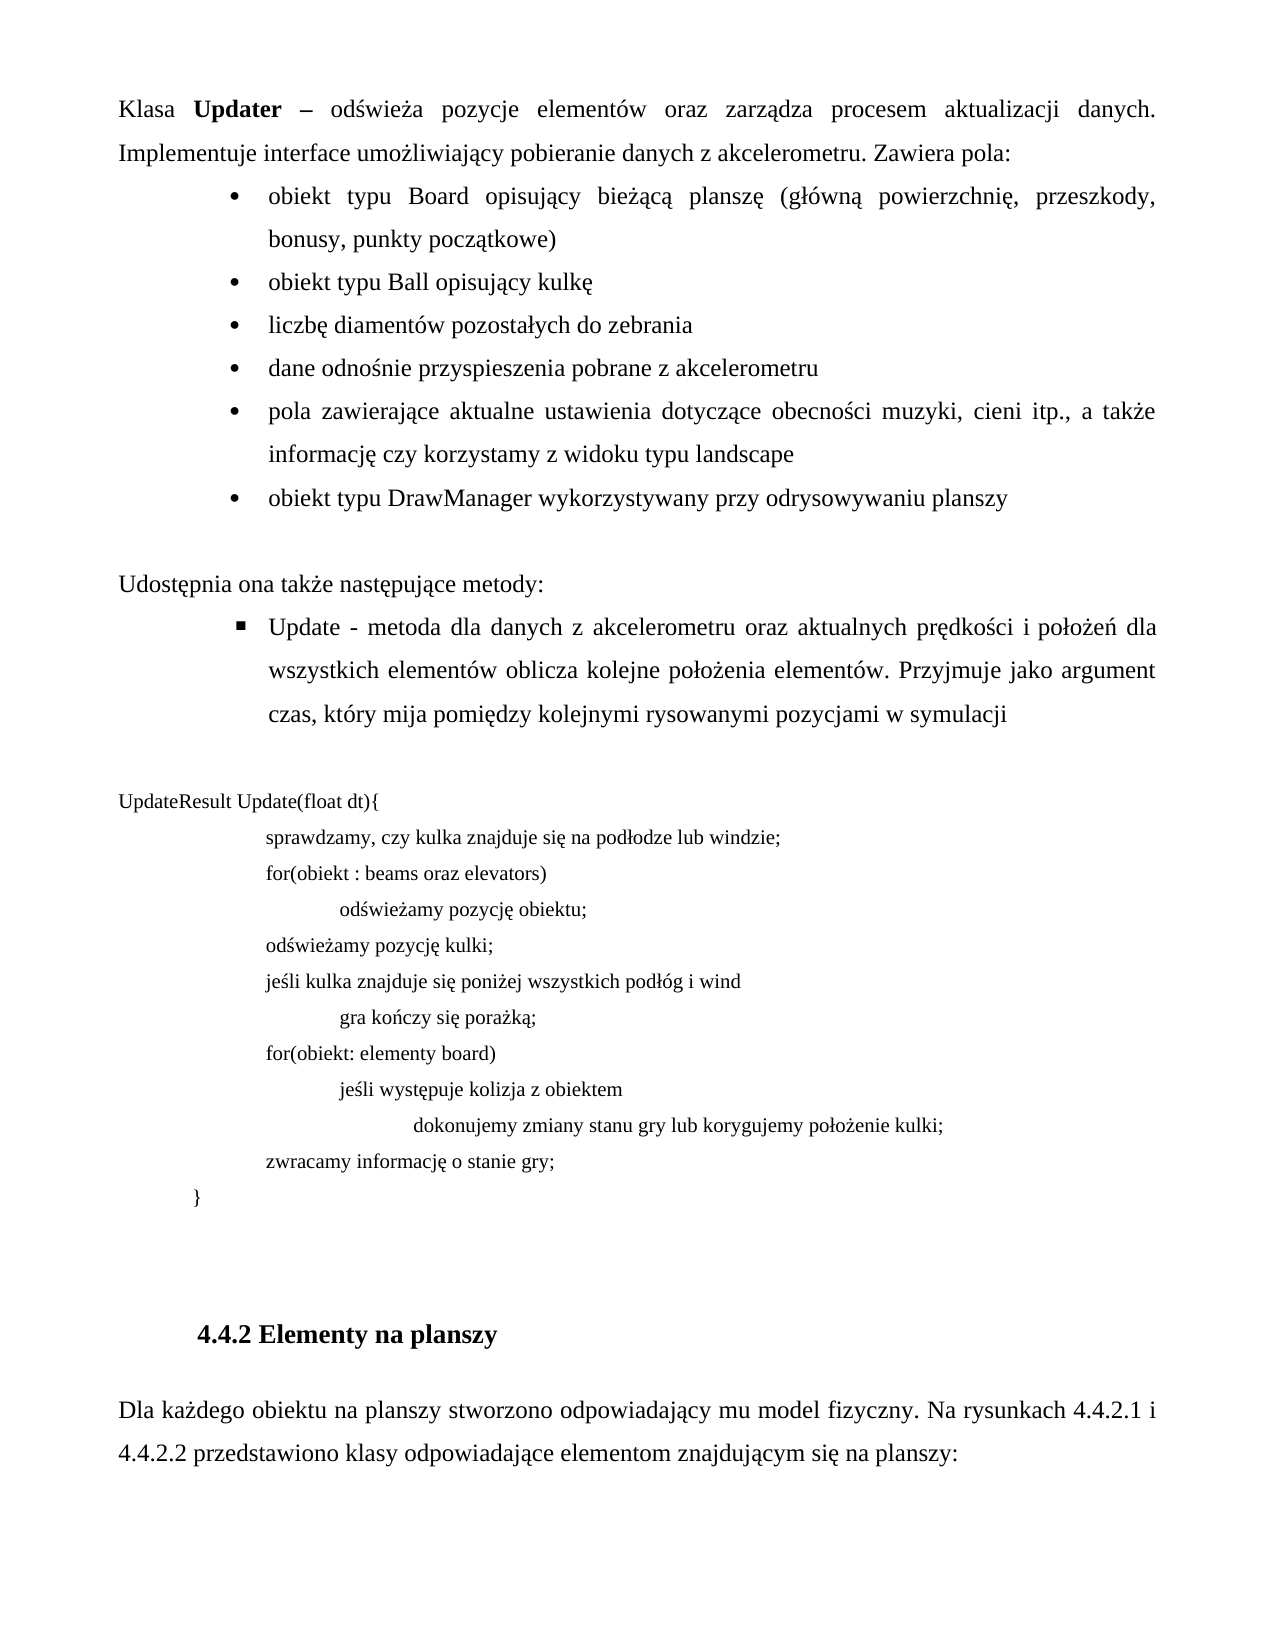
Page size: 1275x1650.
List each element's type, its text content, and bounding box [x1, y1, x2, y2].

text UpdateResult Update(float dt){ [118, 788, 1157, 813]
text for(obiekt: elementy board) [118, 1041, 1157, 1065]
text gra kończy się porażką; [118, 1005, 1157, 1029]
text sprawdzamy, czy kulka znajduje się na podłodze lub windzie; [118, 824, 1157, 849]
text for(obiekt : beams oraz elevators) [118, 861, 1157, 885]
list dane odnośnie przyspieszenia pobrane z akcelerometru [231, 353, 1157, 382]
text odświeżamy pozycję kulki; [118, 933, 1157, 957]
text Klasa Updater – odświeża pozycje elementów oraz zarządza procesem aktualizacji danych. Implementuje interface umożliwiający pobieranie danych z akcelerometru. Zawiera pola: [118, 94, 1157, 166]
text jeśli występuje kolizja z obiektem [118, 1077, 1157, 1101]
text Dla każdego obiektu na planszy stworzono odpowiadający mu model fizyczny. Na rysunkach 4.4.2.1 i 4.4.2.2 przedstawiono klasy odpowiadające elementom znajdującym się na planszy: [118, 1395, 1157, 1467]
list obiekt typu Ball opisujący kulkę [231, 267, 1157, 296]
text jeśli kulka znajduje się poniżej wszystkich podłóg i wind [118, 969, 1157, 993]
list obiekt typu DrawManager wykorzystywany przy odrysowywaniu planszy [231, 483, 1157, 511]
list liczbę diamentów pozostałych do zebrania [231, 310, 1157, 339]
text } [118, 1185, 1157, 1209]
subtitle Elementy na planszy [191, 1318, 1157, 1349]
list obiekt typu Board opisujący bieżącą planszę (główną powierzchnię, przeszkody, bonusy, punkty początkowe) [231, 181, 1157, 253]
list pola zawierające aktualne ustawienia dotyczące obecności muzyki, cieni itp., a także informację czy korzystamy z widoku typu landscape [231, 396, 1157, 468]
text dokonujemy zmiany stanu gry lub korygujemy położenie kulki; [118, 1113, 1157, 1137]
text odświeżamy pozycję obiektu; [118, 897, 1157, 921]
text zwracamy informację o stanie gry; [118, 1149, 1157, 1173]
text Udostępnia ona także następujące metody: [118, 569, 1157, 598]
list Update - metoda dla danych z akcelerometru oraz aktualnych prędkości i położeń dla wszystkich elementów oblicza kolejne położenia elementów. Przyjmuje jako argument czas, który mija pomiędzy kolejnymi rysowanymi pozycjami w symulacji [231, 612, 1157, 727]
